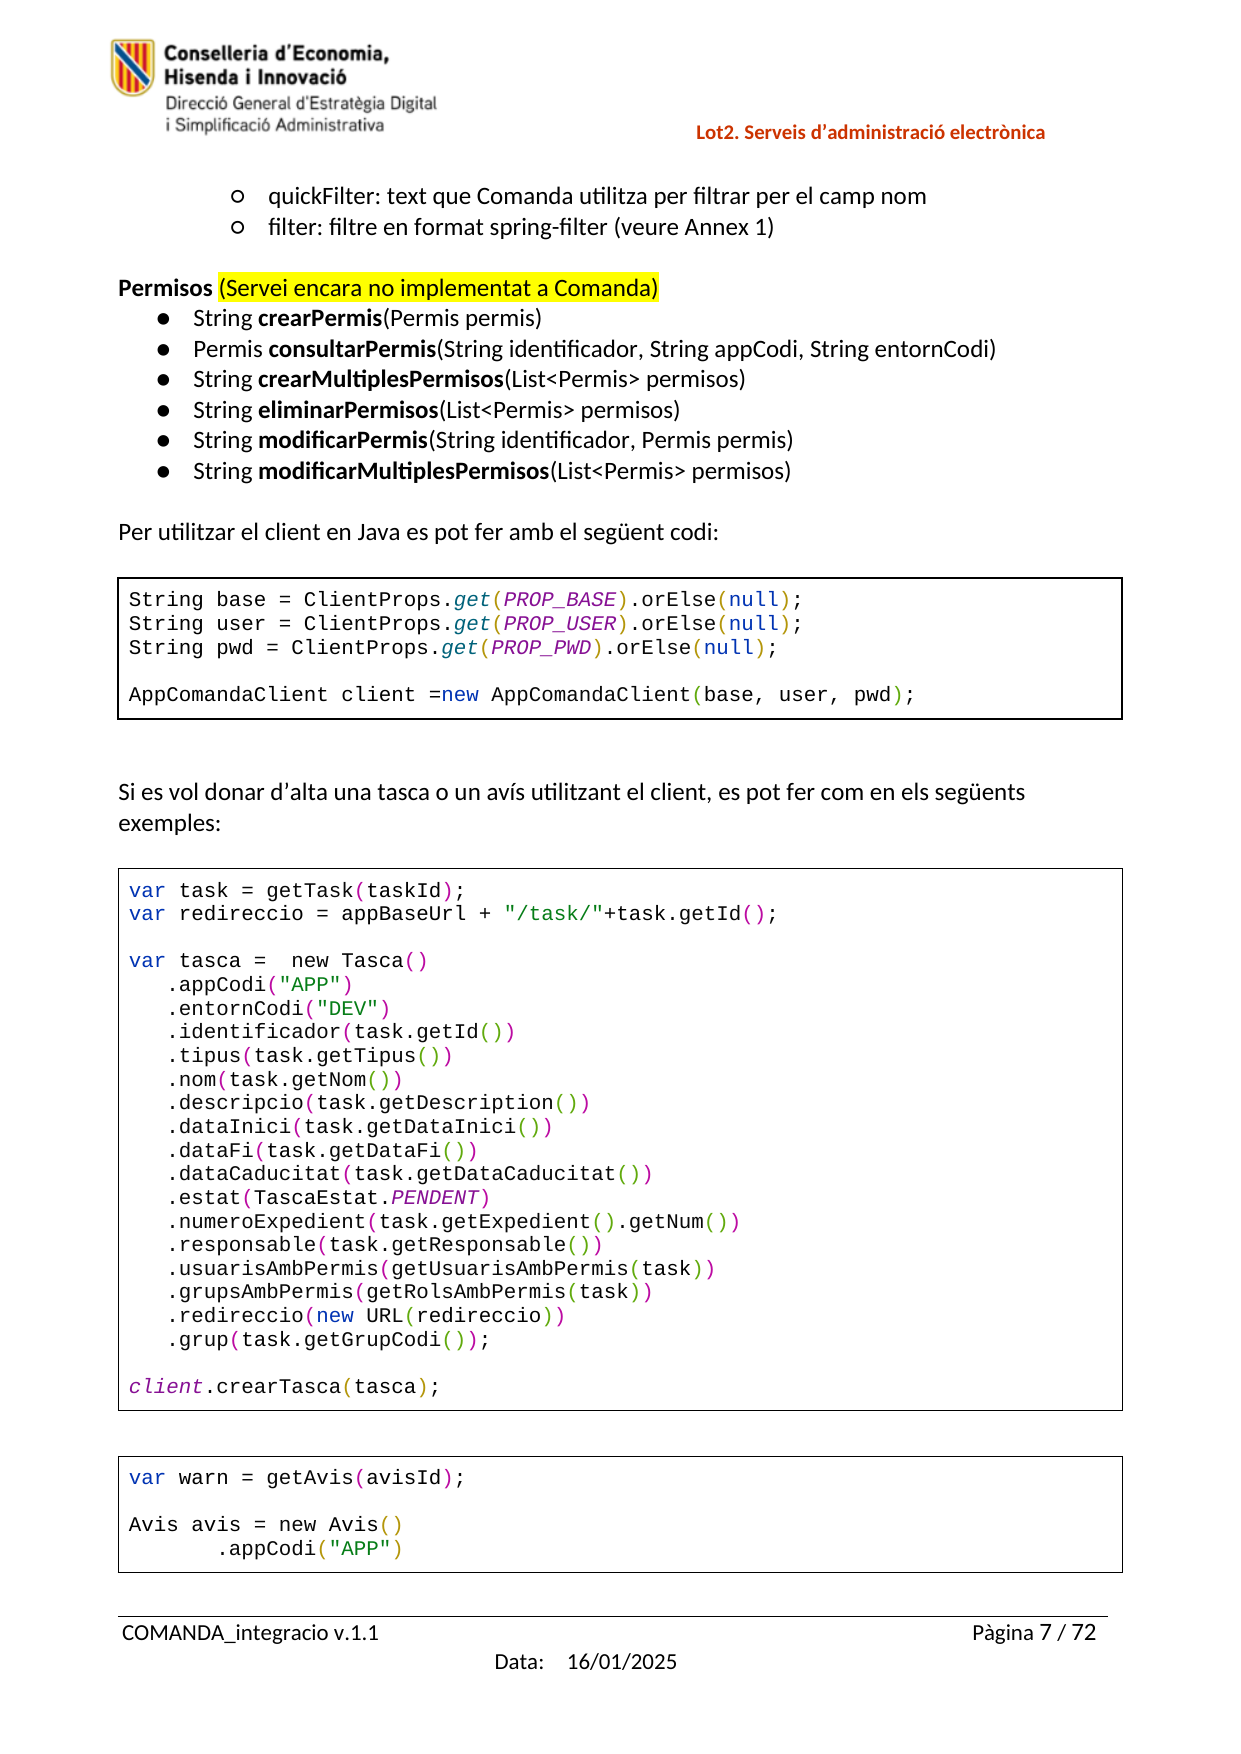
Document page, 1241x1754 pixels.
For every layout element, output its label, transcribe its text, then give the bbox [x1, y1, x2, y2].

text Si es vol donar d’alta una tasca o un avís utilitzant el client, es pot fer com en els següents exemples: [118, 777, 1122, 838]
list String crearMultiplesPermisos(List<Permis> permisos) [156, 363, 1122, 394]
list String modificarPermis(String identificador, Permis permis) [156, 424, 1122, 455]
text Permisos (Servei encara no implementat a Comanda) [118, 272, 1122, 302]
table_header var task = getTask(taskId); var redireccio = appBaseUrl + "/task/"+task.getId(); var tasca = new Tasca() .appCodi("APP") .entornCodi("DEV") .identificador(task.getId()) .tipus(task.getTipus()) .nom(task.getNom()) .descripcio(task.getDescription()) .dataInici(task.getDataInici()) .dataFi(task.getDataFi()) .dataCaducitat(task.getDataCaducitat()) .estat(TascaEstat.PENDENT) .numeroExpedient(task.getExpedient().getNum()) .responsable(task.getResponsable()) .usuarisAmbPermis(getUsuarisAmbPermis(task)) .grupsAmbPermis(getRolsAmbPermis(task)) .redireccio(new URL(redireccio)) .grup(task.getGrupCodi()); client.crearTasca(tasca); [119, 869, 1122, 1410]
table_cell [118, 1411, 1122, 1456]
list String eliminarPermisos(List<Permis> permisos) [156, 394, 1122, 424]
list filter: filtre en format spring-filter (veure Annex 1) [231, 211, 1122, 241]
picture [100, 26, 467, 156]
table_header String base = ClientProps.get(PROP_BASE).orElse(null); String user = ClientProps.get(PROP_USER).orElse(null); String pwd = ClientProps.get(PROP_PWD).orElse(null); AppComandaClient client =new AppComandaClient(base, user, pwd); [119, 579, 1121, 718]
list quickFilter: text que Comanda utilitza per filtrar per el camp nom [231, 180, 1122, 211]
list String modificarMultiplesPermisos(List<Permis> permisos) [156, 455, 1122, 485]
text Per utilitzar el client en Java es pot fer amb el següent codi: [118, 516, 1122, 546]
list Permis consultarPermis(String identificador, String appCodi, String entornCodi) [156, 333, 1122, 363]
list String crearPermis(Permis permis) [156, 302, 1122, 333]
table_cell var warn = getAvis(avisId); Avis avis = new Avis() .appCodi("APP") [119, 1457, 1122, 1572]
